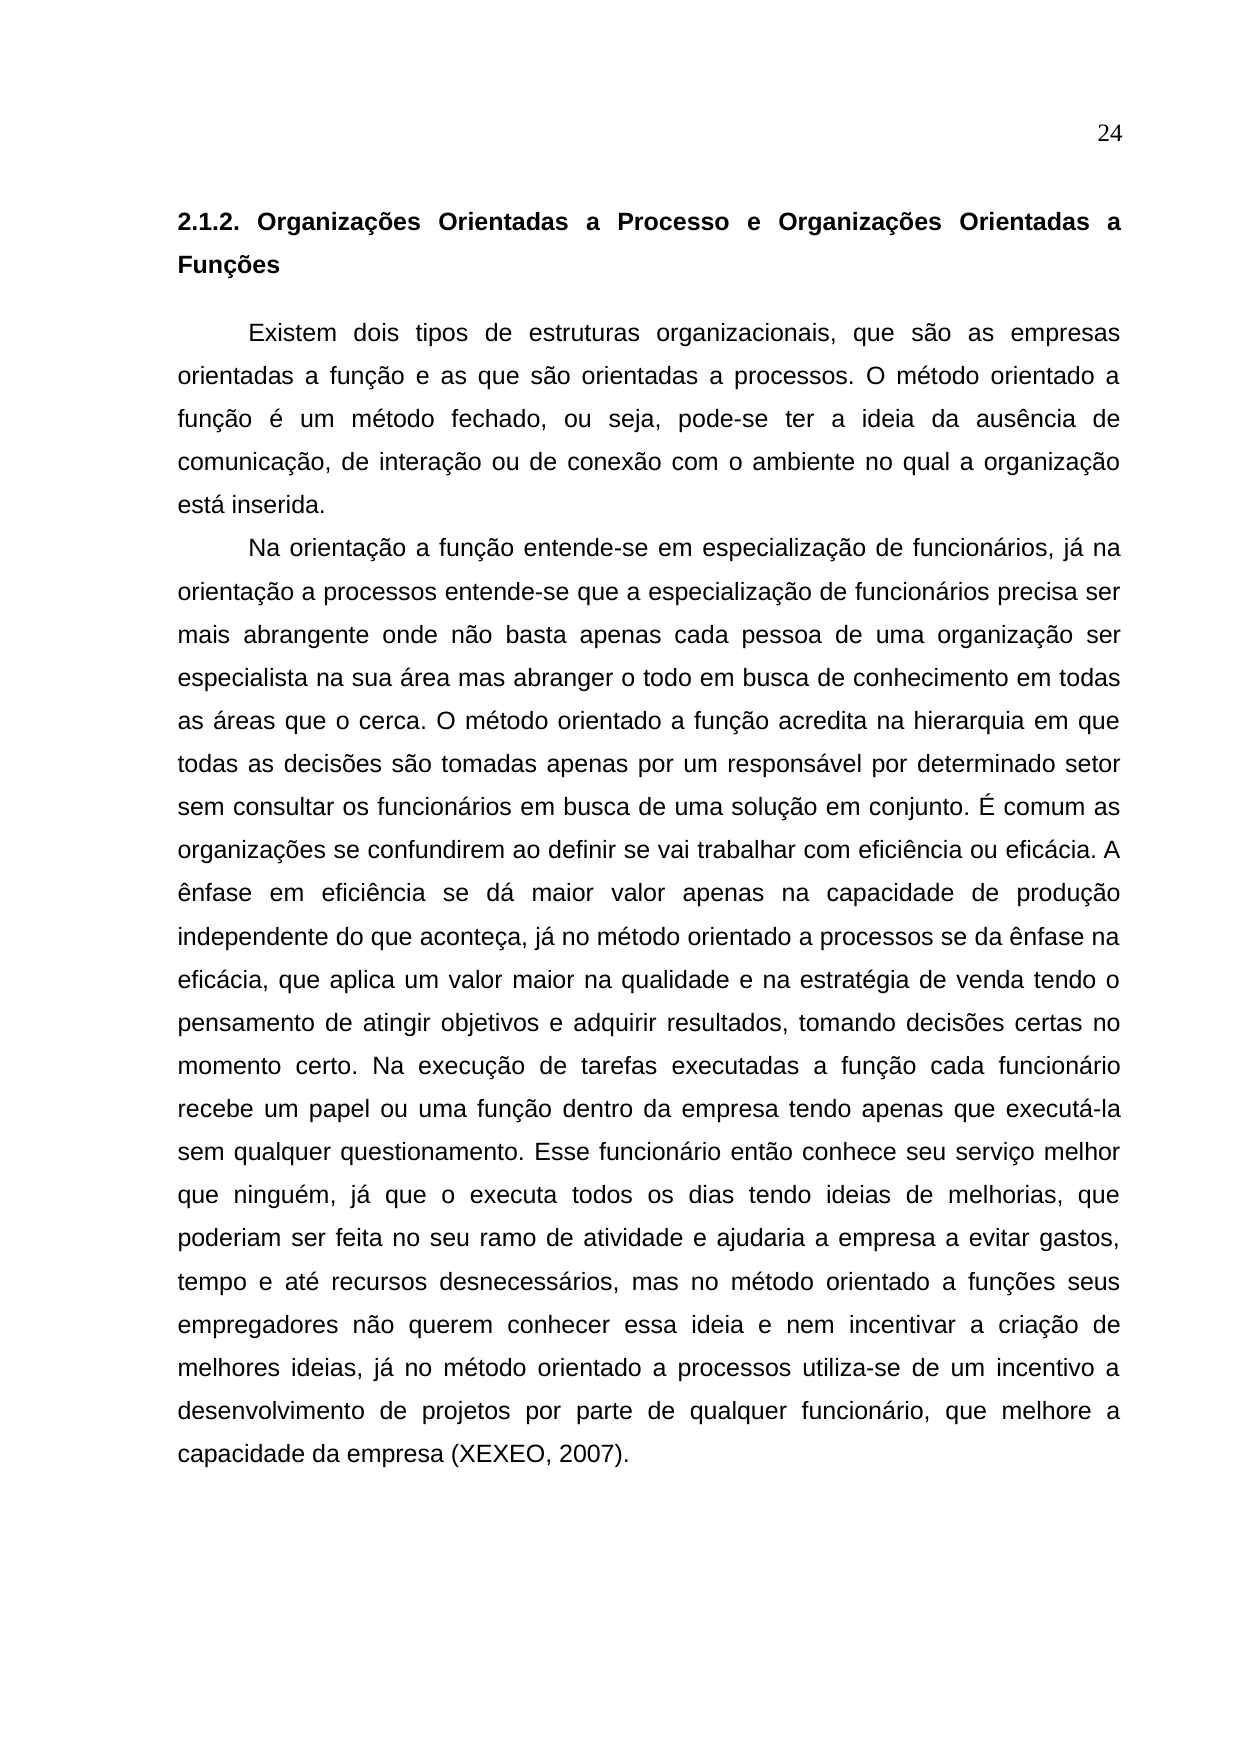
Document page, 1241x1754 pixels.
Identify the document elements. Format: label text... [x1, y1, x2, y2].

subtitle 2.1.2. Organizações Orientadas a Processo e Organizações Orientadas a Funções [177, 207, 1122, 278]
text Existem dois tipos de estruturas organizacionais, que são as empresas orientadas a função e as que são orientadas a processos. O método orientado a função é um método fechado, ou seja, pode-se ter a ideia da ausência de comunicação, de interação ou de conexão com o ambiente no qual a organização está inserida. [177, 318, 1122, 519]
text Na orientação a função entende-se em especialização de funcionários, já na orientação a processos entende-se que a especialização de funcionários precisa ser mais abrangente onde não basta apenas cada pessoa de uma organização ser especialista na sua área mas abranger o todo em busca de conhecimento em todas as áreas que o cerca. O método orientado a função acredita na hierarquia em que todas as decisões são tomadas apenas por um responsável por determinado setor sem consultar os funcionários em busca de uma solução em conjunto. É comum as organizações se confundirem ao definir se vai trabalhar com eficiência ou eficácia. A ênfase em eficiência se dá maior valor apenas na capacidade de produção independente do que aconteça, já no método orientado a processos se da ênfase na eficácia, que aplica um valor maior na qualidade e na estratégia de venda tendo o pensamento de atingir objetivos e adquirir resultados, tomando decisões certas no momento certo. Na execução de tarefas executadas a função cada funcionário recebe um papel ou uma função dentro da empresa tendo apenas que executá-la sem qualquer questionamento. Esse funcionário então conhece seu serviço melhor que ninguém, já que o executa todos os dias tendo ideias de melhorias, que poderiam ser feita no seu ramo de atividade e ajudaria a empresa a evitar gastos, tempo e até recursos desnecessários, mas no método orientado a funções seus empregadores não querem conhecer essa ideia e nem incentivar a criação de melhores ideias, já no método orientado a processos utiliza-se de um incentivo a desenvolvimento de projetos por parte de qualquer funcionário, que melhore a capacidade da empresa (XEXEO, 2007). [177, 533, 1122, 1468]
